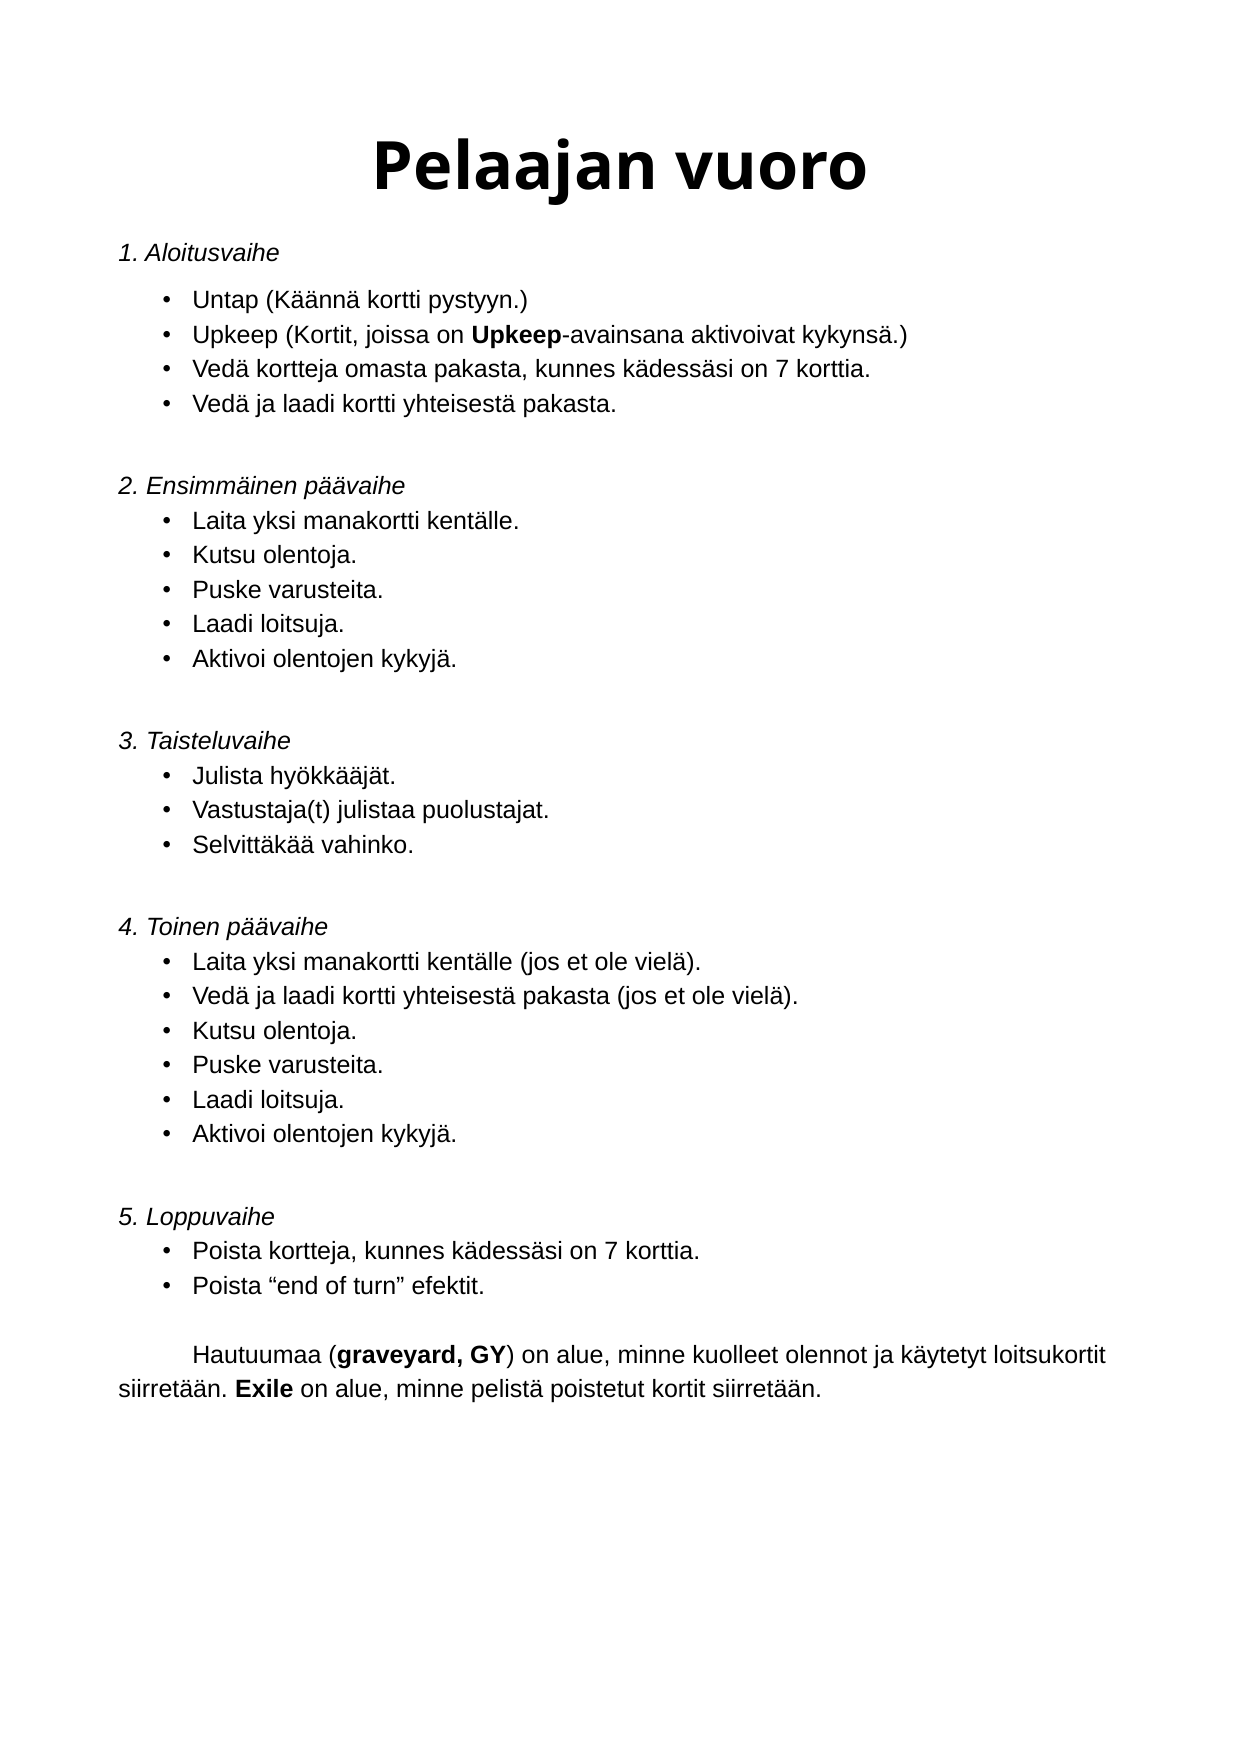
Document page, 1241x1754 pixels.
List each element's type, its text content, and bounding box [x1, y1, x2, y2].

list Laita yksi manakortti kentälle (jos et ole vielä). [162, 947, 1122, 975]
list Puske varusteita. [162, 575, 1122, 604]
list Vastustaja(t) julistaa puolustajat. [162, 795, 1122, 824]
list Laita yksi manakortti kentälle. [162, 506, 1122, 534]
list Vedä kortteja omasta pakasta, kunnes kädessäsi on 7 korttia. [162, 354, 1122, 383]
list Upkeep (Kortit, joissa on Upkeep-avainsana aktivoivat kykynsä.) [162, 320, 1122, 349]
list Laadi loitsuja. [162, 1085, 1122, 1114]
list Aktivoi olentojen kykyjä. [162, 1119, 1122, 1148]
text 2. Ensimmäinen päävaihe [118, 471, 1122, 500]
list Aktivoi olentojen kykyjä. [162, 644, 1122, 673]
text 1. Aloitusvaihe [118, 238, 1122, 266]
text Pelaajan vuoro [118, 118, 1122, 209]
list Poista kortteja, kunnes kädessäsi on 7 korttia. [162, 1236, 1122, 1265]
list Untap (Käännä kortti pystyyn.) [162, 285, 1122, 314]
text 5. Loppuvaihe [118, 1202, 1122, 1230]
text 4. Toinen päävaihe [118, 912, 1122, 941]
list Julista hyökkääjät. [162, 761, 1122, 789]
list Kutsu olentoja. [162, 540, 1122, 569]
list Vedä ja laadi kortti yhteisestä pakasta. [162, 389, 1122, 418]
list Selvittäkää vahinko. [162, 830, 1122, 859]
text Hautuumaa (graveyard, GY) on alue, minne kuolleet olennot ja käytetyt loitsukortit siirretään. Exile on alue, minne pelistä poistetut kortit siirretään. [118, 1340, 1122, 1403]
list Puske varusteita. [162, 1050, 1122, 1079]
list Kutsu olentoja. [162, 1016, 1122, 1044]
list Vedä ja laadi kortti yhteisestä pakasta (jos et ole vielä). [162, 981, 1122, 1010]
list Poista “end of turn” efektit. [162, 1271, 1122, 1299]
text 3. Taisteluvaihe [118, 726, 1122, 755]
list Laadi loitsuja. [162, 609, 1122, 638]
